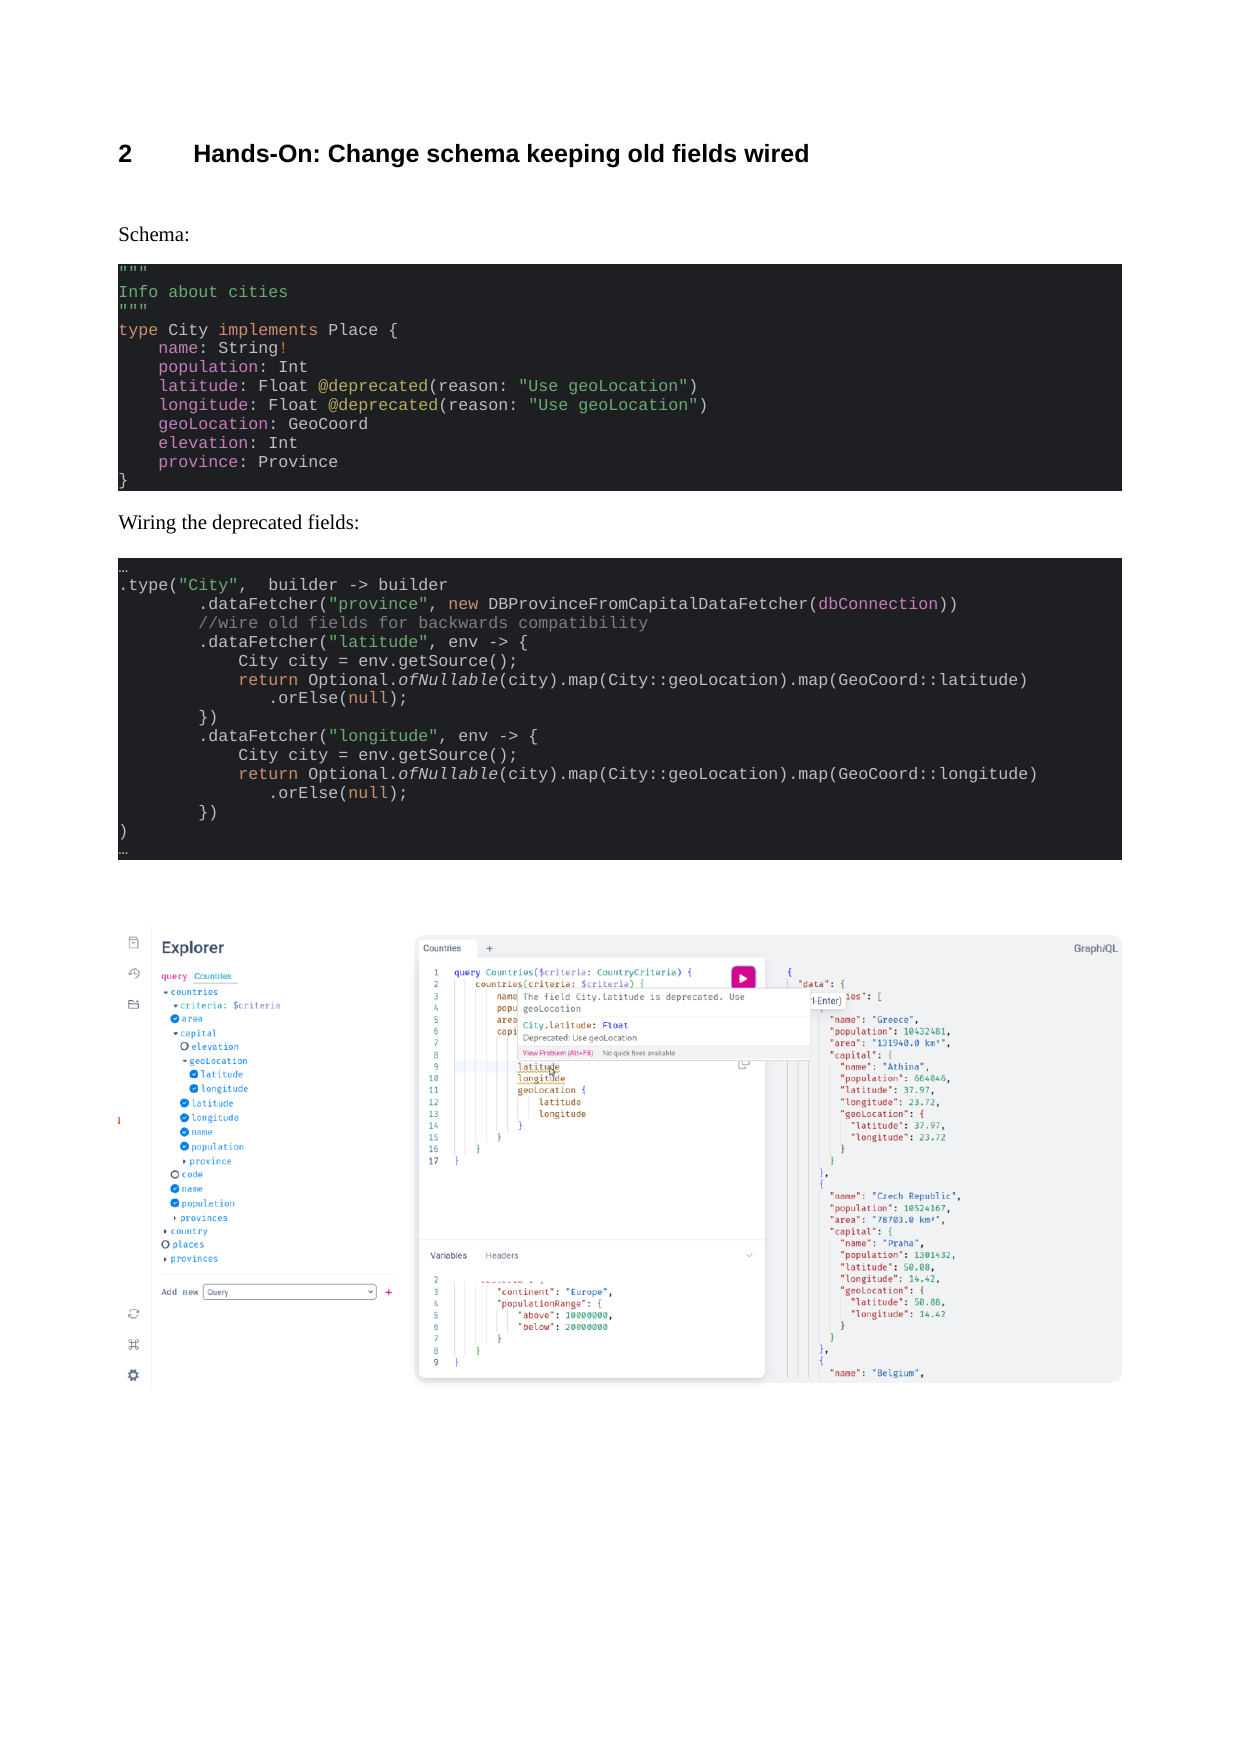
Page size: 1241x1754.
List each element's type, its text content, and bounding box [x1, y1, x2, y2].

text .orElse(null); }) ) [118, 784, 1122, 841]
text Wiring the deprecated fields: [118, 510, 1122, 534]
text … [118, 558, 1122, 577]
text .orElse(null); }) .dataFetcher("longitude", env -> { City city = env.getSource(); return Optional.ofNullable(city).map(City::geoLocation).map(GeoCoord::longitude) [118, 690, 1122, 784]
text … [118, 841, 1122, 860]
text Schema: [118, 222, 1122, 246]
picture [118, 926, 1123, 1389]
subtitle Hands-On: Change schema keeping old fields wired [118, 139, 1122, 168]
text """ Info about cities """ type City implements Place { name: String! population: Int latitude: Float @deprecated(reason: "Use geoLocation") longitude: Float @deprecated(reason: "Use geoLocation") geoLocation: GeoCoord elevation: Int province: Province } [118, 264, 1122, 491]
text .type("City", builder -> builder .dataFetcher("province", new DBProvinceFromCapitalDataFetcher(dbConnection)) //wire old fields for backwards compatibility .dataFetcher("latitude", env -> { City city = env.getSource(); return Optional.ofNullable(city).map(City::geoLocation).map(GeoCoord::latitude) [118, 577, 1122, 690]
